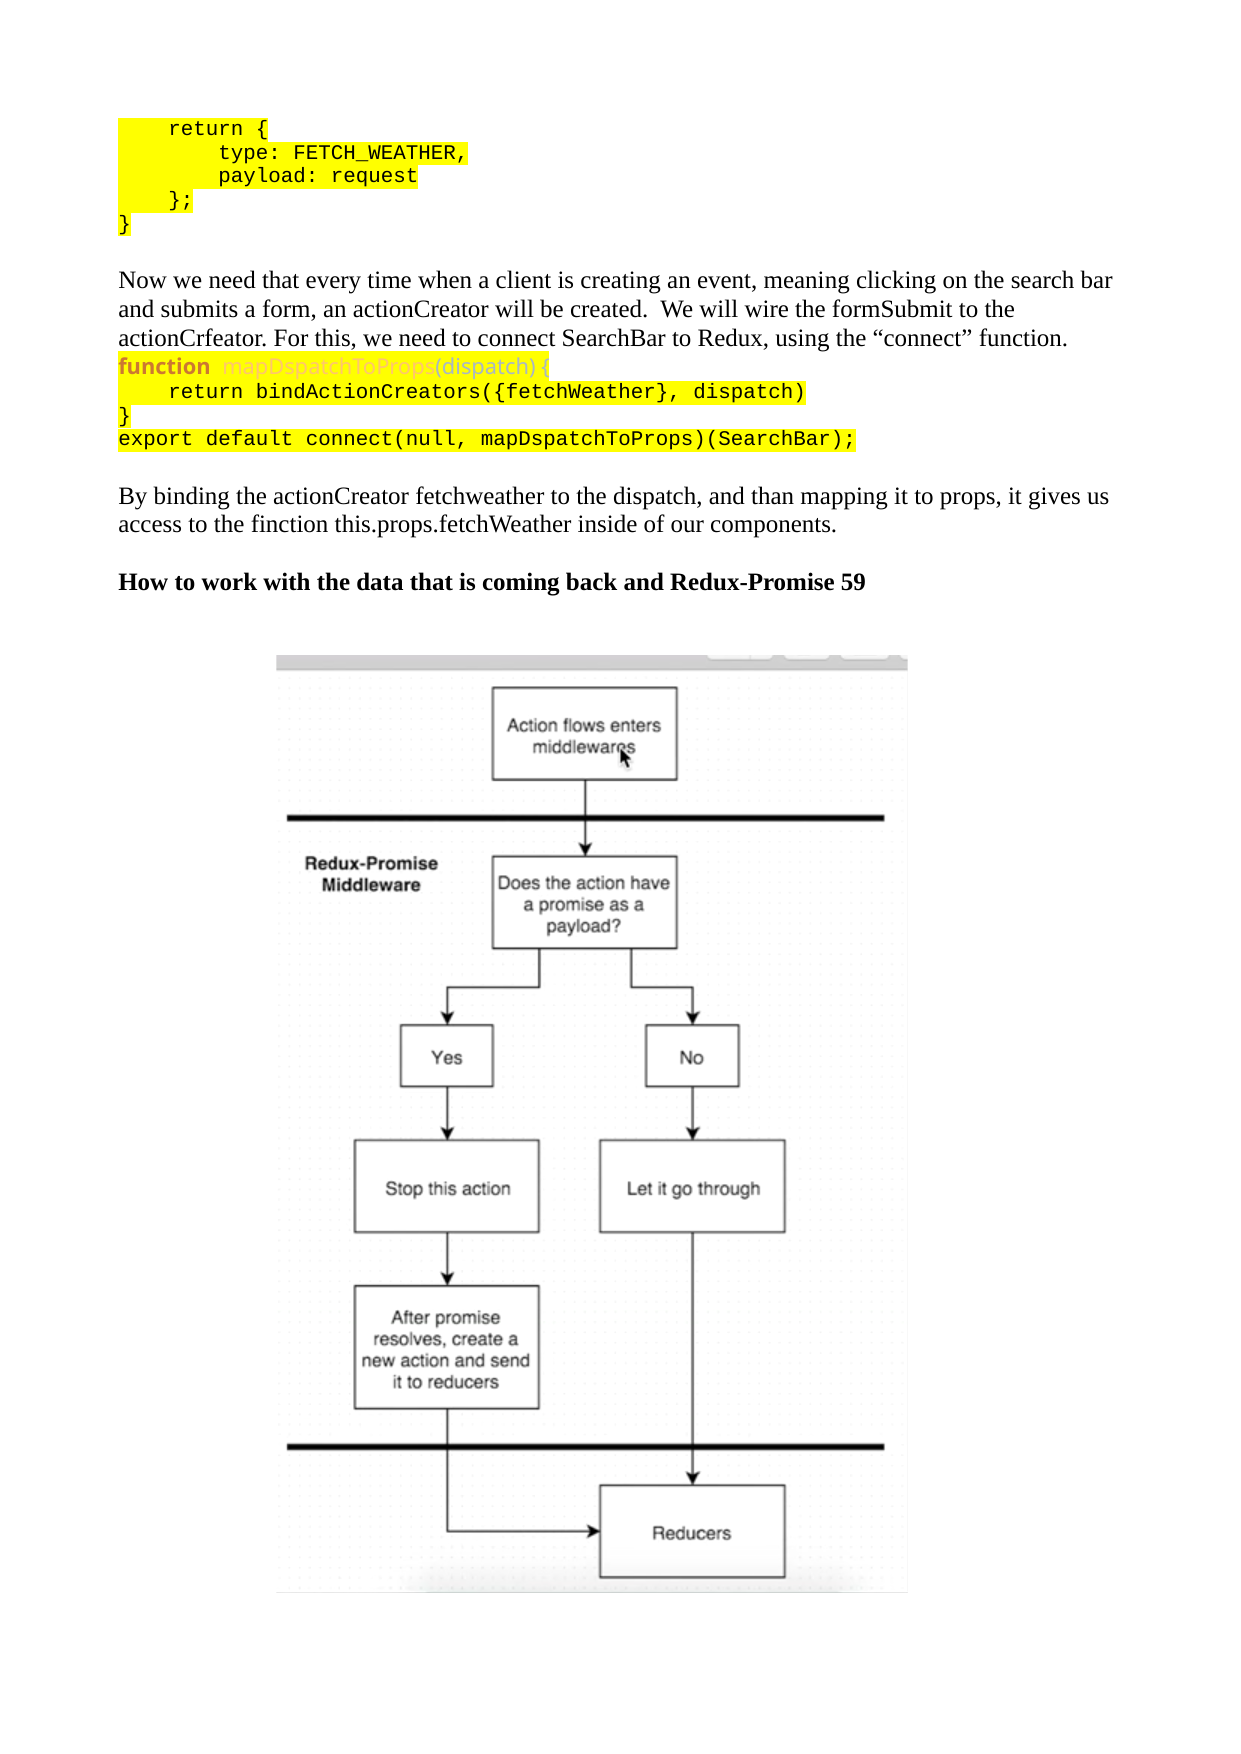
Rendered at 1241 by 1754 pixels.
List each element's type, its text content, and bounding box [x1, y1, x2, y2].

text type: FETCH_WEATHER, [118, 142, 1122, 165]
text } [118, 213, 1122, 236]
text function mapDspatchToProps(dispatch) { [118, 351, 1122, 381]
text By binding the actionCreator fetchweather to the dispatch, and than mapping it to props, it gives us access to the finction this.props.fetchWeather inside of our components. [118, 481, 1122, 538]
text export default connect(null, mapDspatchToProps)(SearchBar); [118, 428, 1122, 452]
text payload: request [118, 165, 1122, 189]
text return bindActionCreators({fetchWeather}, dispatch) [118, 381, 1122, 405]
picture [302, 655, 454, 1593]
text }; [118, 189, 1122, 213]
text Now we need that every time when a client is creating an event, meaning clicking on the search bar and submits a form, an actionCreator will be created. We will wire the formSubmit to the actionCrfeator. For this, we need to connect SearchBar to Redux, using the “connect” function. [118, 265, 1122, 351]
text } [118, 405, 1122, 428]
text How to work with the data that is coming back and Redux-Promise 59 [118, 567, 1122, 596]
text return { [118, 118, 1122, 142]
